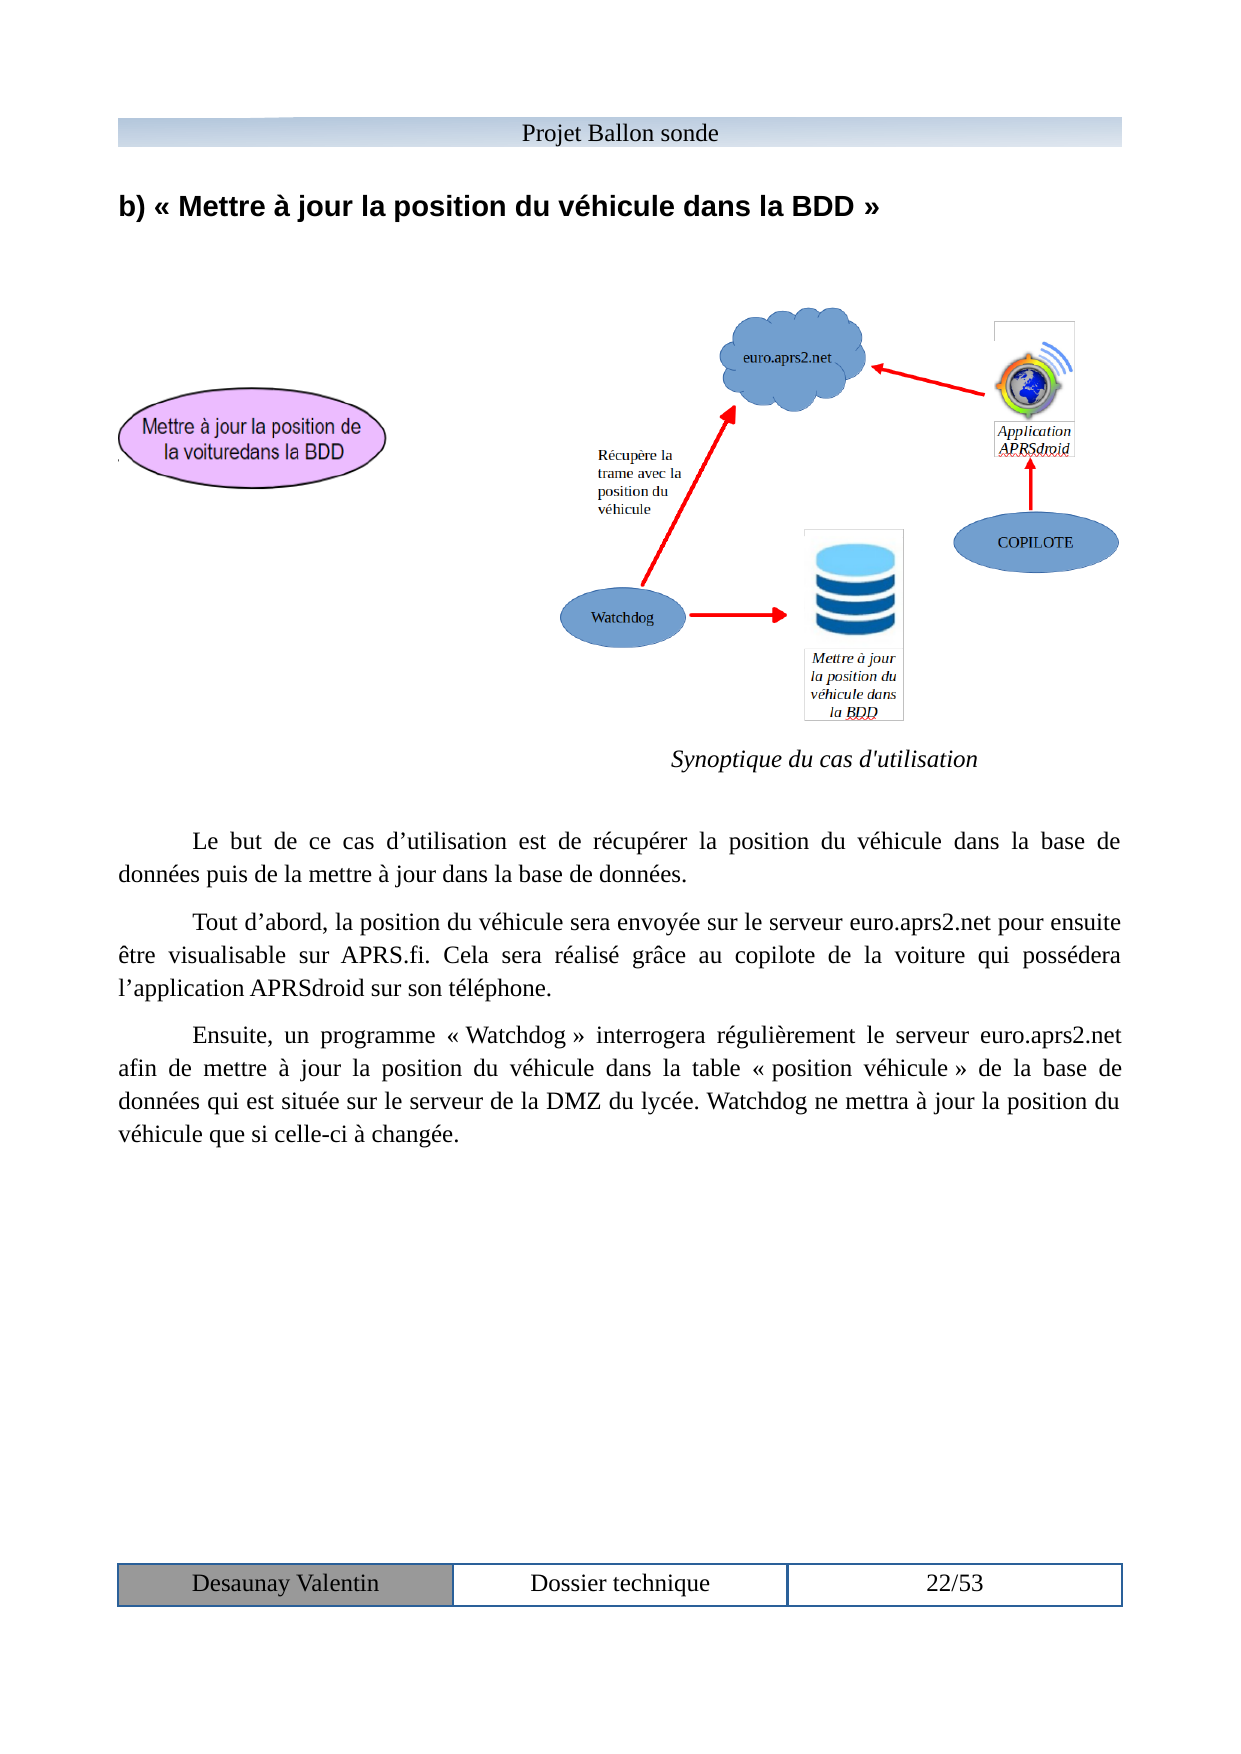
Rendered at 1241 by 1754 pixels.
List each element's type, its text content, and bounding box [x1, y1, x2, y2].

picture [529, 284, 1123, 744]
text Ensuite, un programme « Watchdog » interrogera régulièrement le serveur euro.aprs2.net afin de mettre à jour la position du véhicule dans la table « position véhicule » de la base de données qui est située sur le serveur de la DMZ du lycée. Watchdog ne mettra à jour la position du véhicule que si celle-ci à changée. [118, 1020, 1122, 1148]
text Le but de ce cas d’utilisation est de récupérer la position du véhicule dans la base de données puis de la mettre à jour dans la base de données. [118, 826, 1122, 888]
text Tout d’abord, la position du véhicule sera envoyée sur le serveur euro.aprs2.net pour ensuite être visualisable sur APRS.fi. Cela sera réalisé grâce au copilote de la voiture qui possédera l’application APRSdroid sur son téléphone. [118, 907, 1122, 1002]
subtitle b) « Mettre à jour la position du véhicule dans la BDD » [118, 189, 1122, 222]
picture [118, 379, 392, 500]
text Synoptique du cas d'utilisation [529, 744, 1122, 773]
